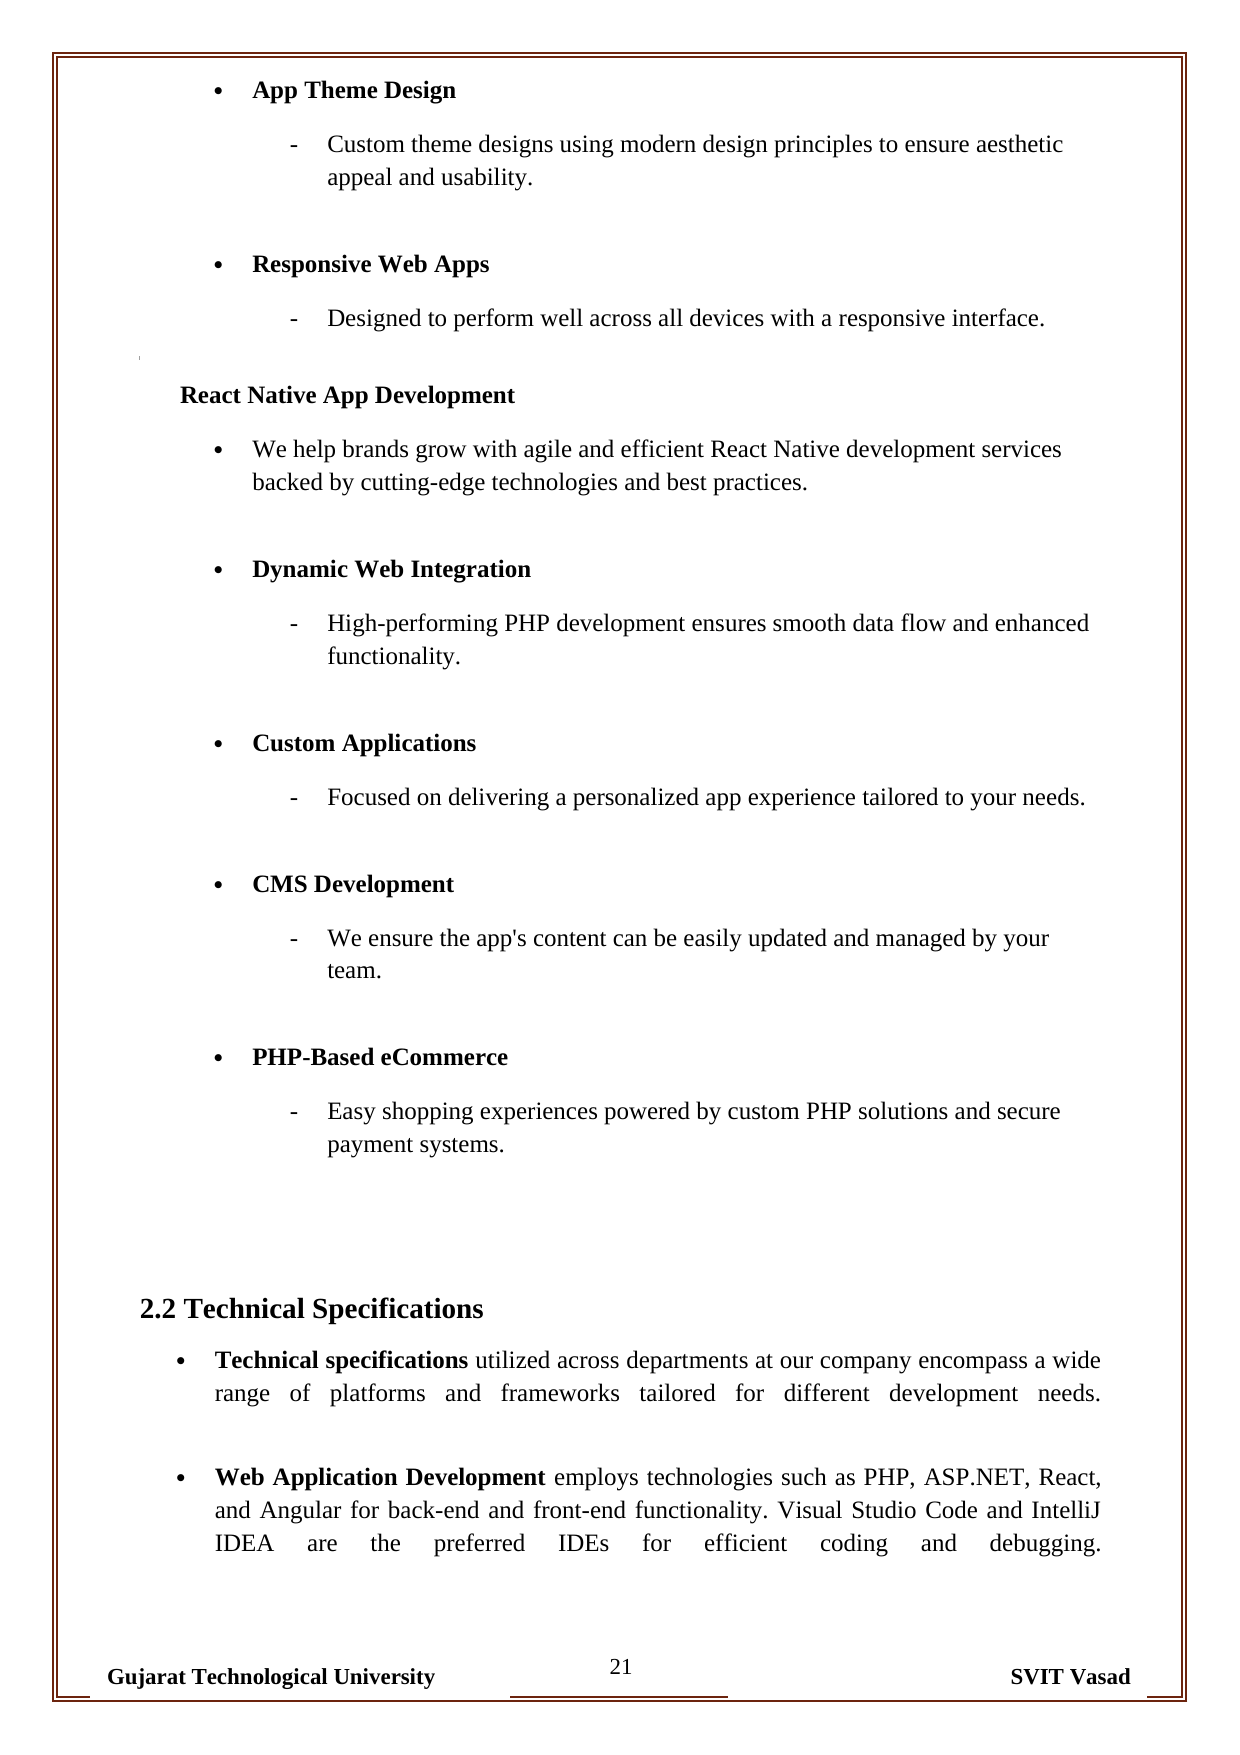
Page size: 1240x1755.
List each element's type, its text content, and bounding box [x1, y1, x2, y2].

text 2.2 Technical Specifications [139, 1291, 1102, 1324]
list Web Application Development employs technologies such as PHP, ASP.NET, React, and Angular for back-end and front-end functionality. Visual Studio Code and IntelliJ IDEA are the preferred IDEs for efficient coding and debugging. [177, 1462, 1102, 1587]
list Technical specifications utilized across departments at our company encompass a wide range of platforms and frameworks tailored for different development needs. [177, 1345, 1102, 1437]
list Designed to perform well across all devices with a responsive interface. [289, 303, 1102, 331]
list Responsive Web Apps [214, 249, 1102, 277]
list CMS Development [214, 869, 1102, 897]
list Custom Applications [214, 728, 1102, 757]
list High-performing PHP development ensures smooth data flow and enhanced functionality. [289, 608, 1102, 703]
list PHP-Based eCommerce [214, 1042, 1102, 1071]
list Easy shopping experiences powered by custom PHP solutions and secure payment systems. [289, 1096, 1102, 1158]
list We help brands grow with agile and efficient React Native development services backed by cutting-edge technologies and best practices. [214, 434, 1102, 529]
list App Theme Design [214, 75, 1102, 104]
list We ensure the app's content can be easily updated and managed by your team. [289, 923, 1102, 1017]
list Focused on delivering a personalized app experience tailored to your needs. [289, 782, 1102, 844]
list Custom theme designs using modern design principles to ensure aesthetic appeal and usability. [289, 129, 1102, 224]
text React Native App Development [139, 381, 1102, 409]
list Dynamic Web Integration [214, 554, 1102, 583]
